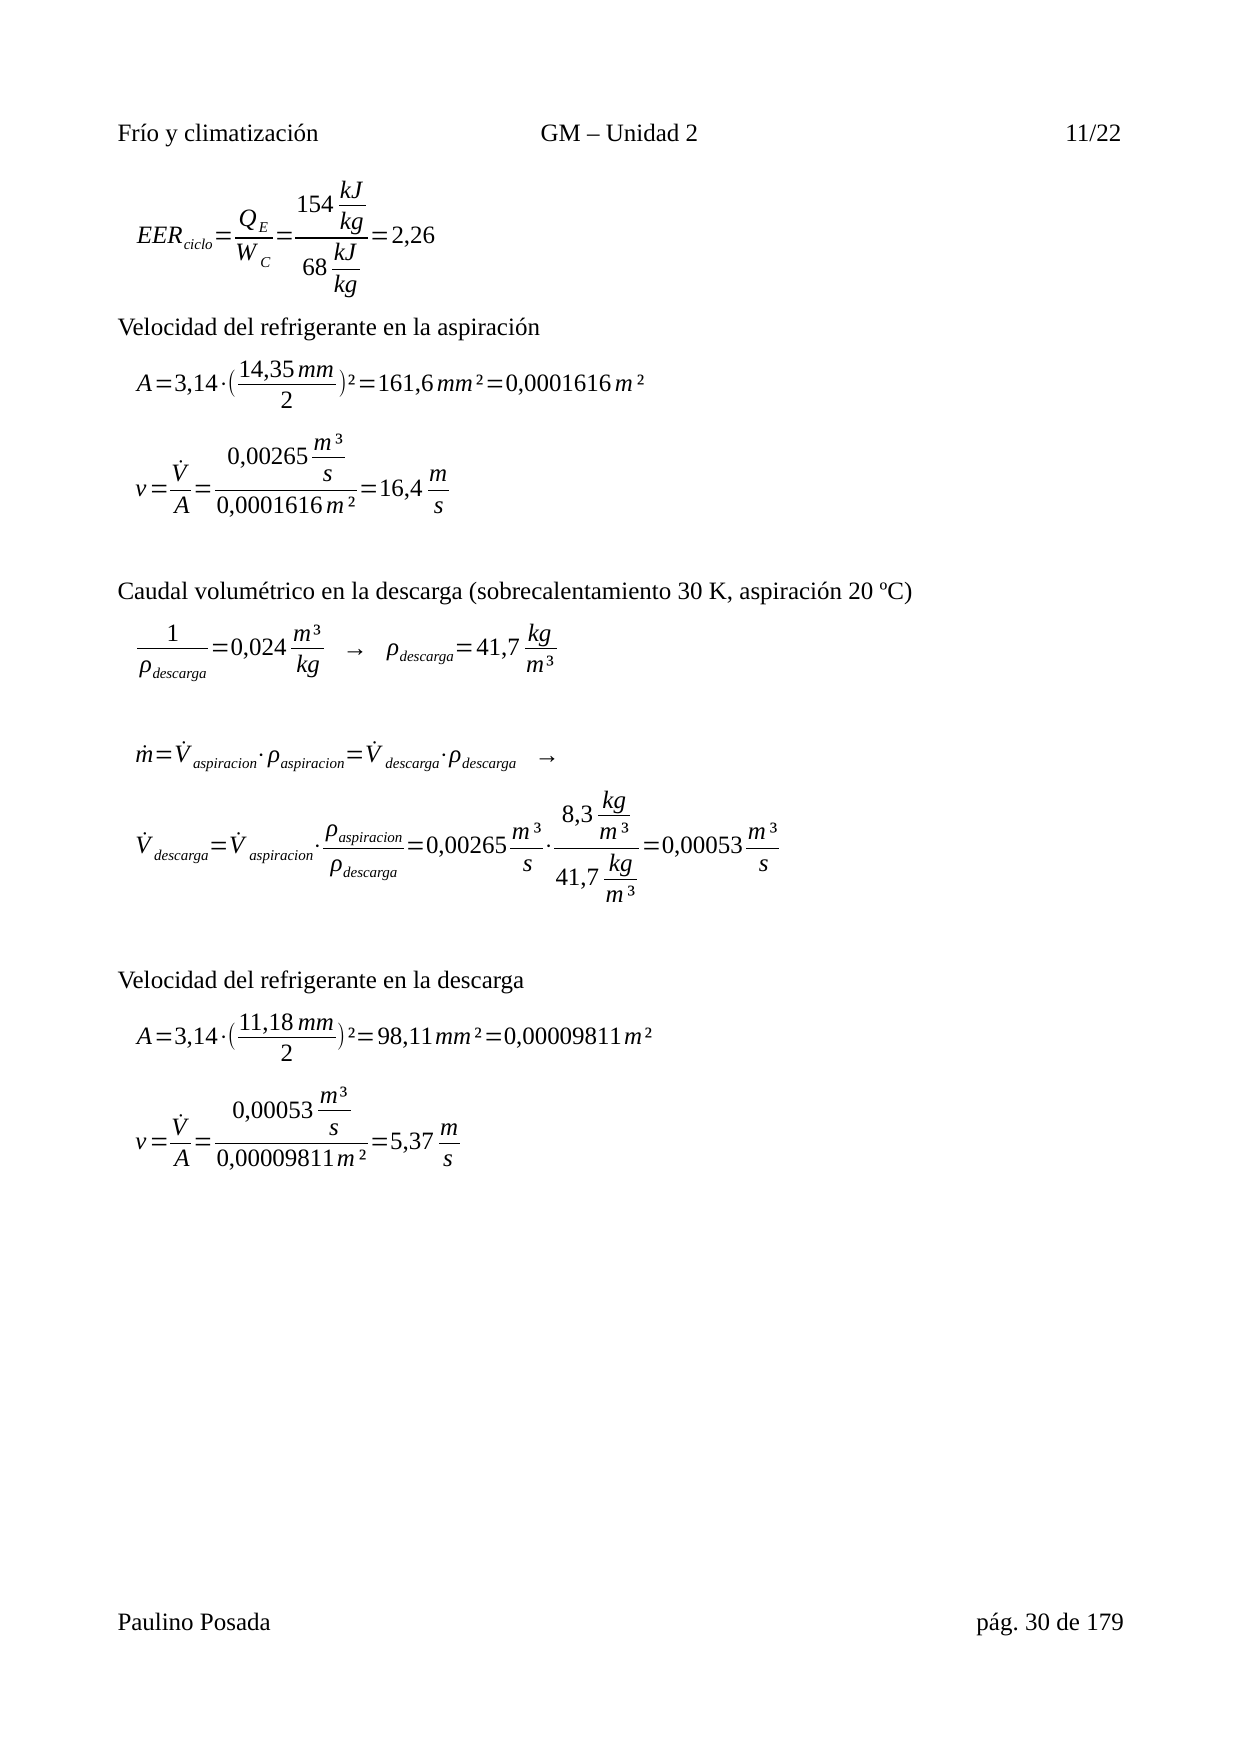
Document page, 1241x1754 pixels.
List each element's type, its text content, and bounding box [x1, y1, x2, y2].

text → [117, 619, 1123, 682]
text → [117, 740, 1123, 908]
text Velocidad del refrigerante en la descarga [117, 966, 1123, 994]
text Velocidad del refrigerante en la aspiración [117, 312, 1123, 341]
text Caudal volumétrico en la descarga (sobrecalentamiento 30 K, aspiración 20 ºC) [117, 576, 1123, 605]
